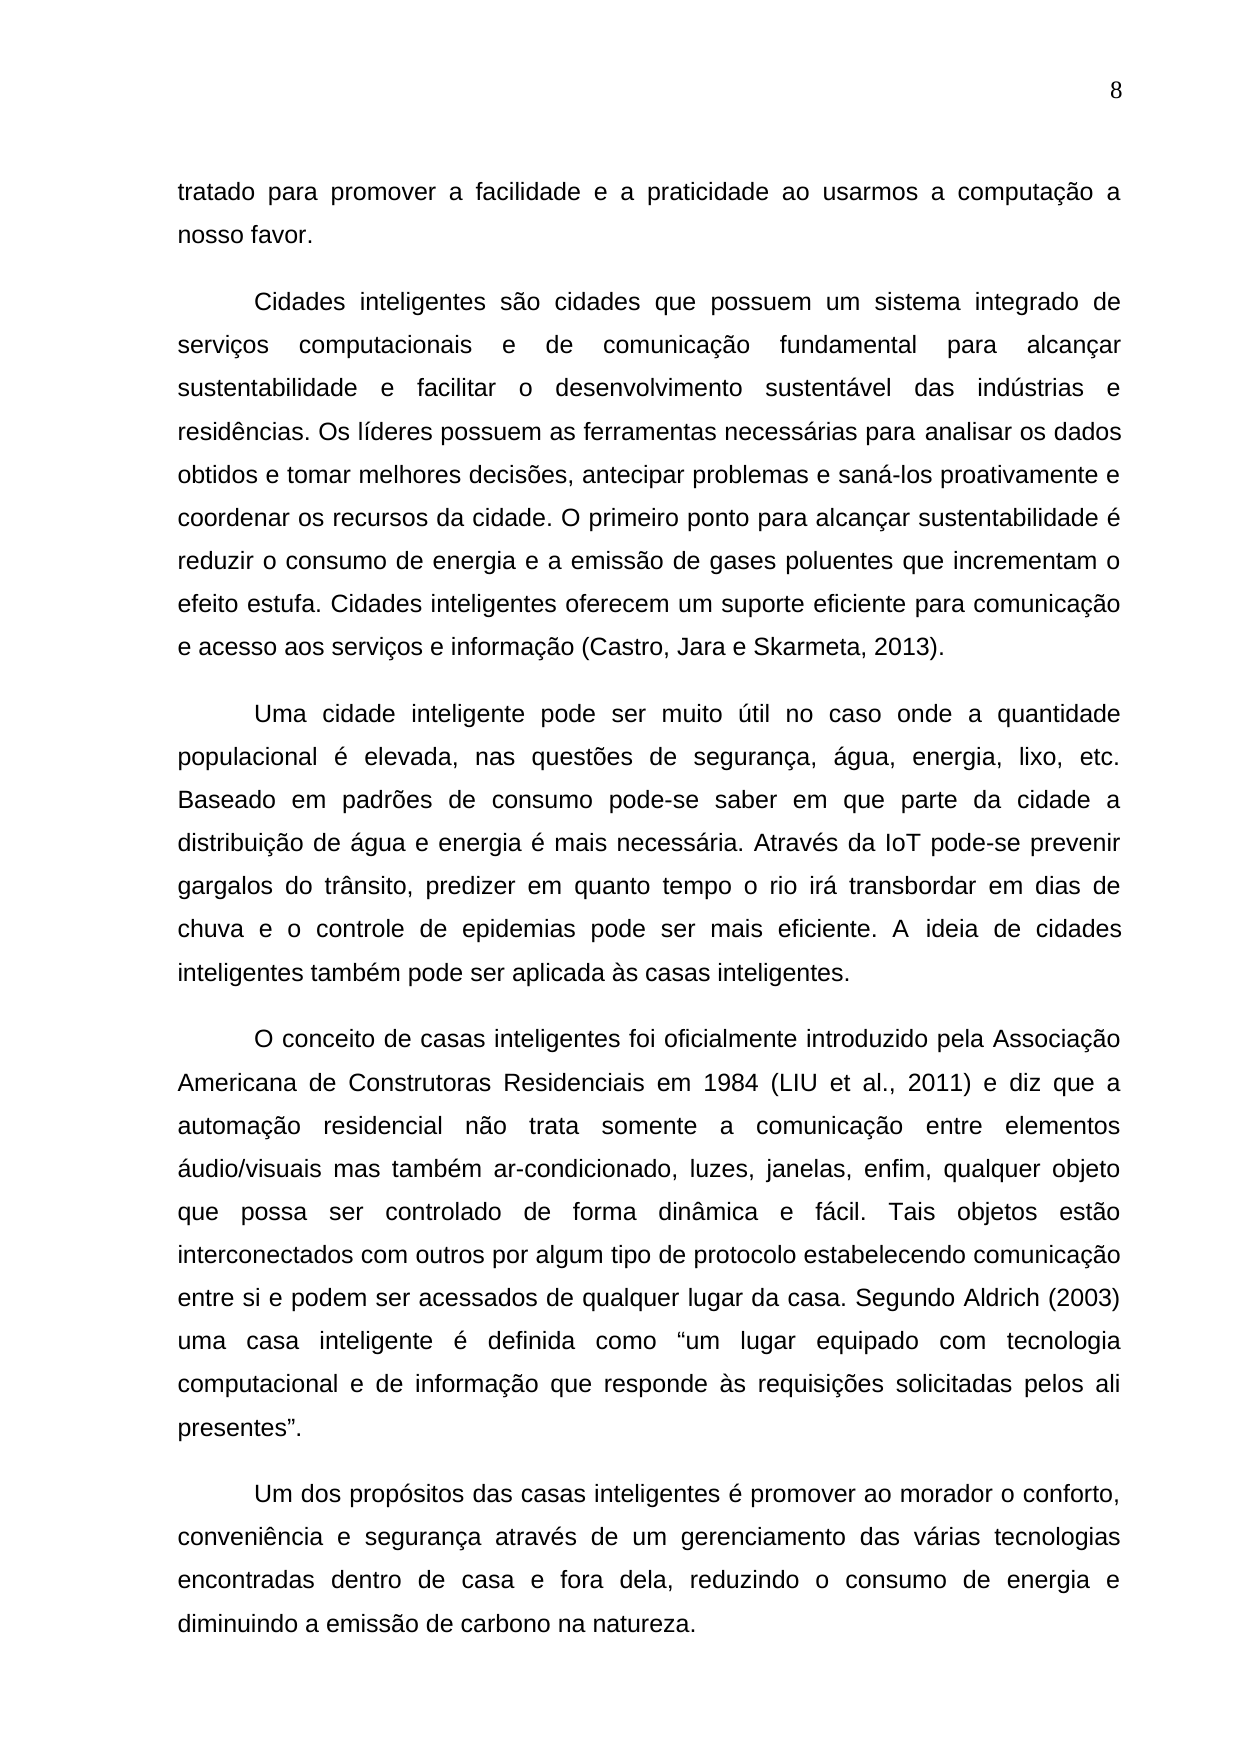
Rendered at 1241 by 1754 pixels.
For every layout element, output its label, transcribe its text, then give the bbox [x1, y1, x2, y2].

text Um dos propósitos das casas inteligentes é promover ao morador o conforto, conveniência e segurança através de um gerenciamento das várias tecnologias encontradas dentro de casa e fora dela, reduzindo o consumo de energia e diminuindo a emissão de carbono na natureza. [177, 1479, 1122, 1637]
text O conceito de casas inteligentes foi oficialmente introduzido pela Associação Americana de Construtoras Residenciais em 1984 (LIU et al., 2011) e diz que a automação residencial não trata somente a comunicação entre elementos áudio/visuais mas também ar-condicionado, luzes, janelas, enfim, qualquer objeto que possa ser controlado de forma dinâmica e fácil. Tais objetos estão interconectados com outros por algum tipo de protocolo estabelecendo comunicação entre si e podem ser acessados de qualquer lugar da casa. Segundo Aldrich (2003) uma casa inteligente é definida como “um lugar equipado com tecnologia computacional e de informação que responde às requisições solicitadas pelos ali presentes”. [177, 1024, 1122, 1441]
text Cidades inteligentes são cidades que possuem um sistema integrado de serviços computacionais e de comunicação fundamental para alcançar sustentabilidade e facilitar o desenvolvimento sustentável das indústrias e residências. Os líderes possuem as ferramentas necessárias para analisar os dados obtidos e tomar melhores decisões, antecipar problemas e saná-los proativamente e coordenar os recursos da cidade. O primeiro ponto para alcançar sustentabilidade é reduzir o consumo de energia e a emissão de gases poluentes que incrementam o efeito estufa. Cidades inteligentes oferecem um suporte eficiente para comunicação e acesso aos serviços e informação (Castro, Jara e Skarmeta, 2013). [177, 287, 1122, 661]
text tratado para promover a facilidade e a praticidade ao usarmos a computação a nosso favor. [177, 177, 1122, 249]
text Uma cidade inteligente pode ser muito útil no caso onde a quantidade populacional é elevada, nas questões de segurança, água, energia, lixo, etc. Baseado em padrões de consumo pode-se saber em que parte da cidade a distribuição de água e energia é mais necessária. Através da IoT pode-se prevenir gargalos do trânsito, predizer em quanto tempo o rio irá transbordar em dias de chuva e o controle de epidemias pode ser mais eficiente. A ideia de cidades inteligentes também pode ser aplicada às casas inteligentes. [177, 699, 1122, 986]
